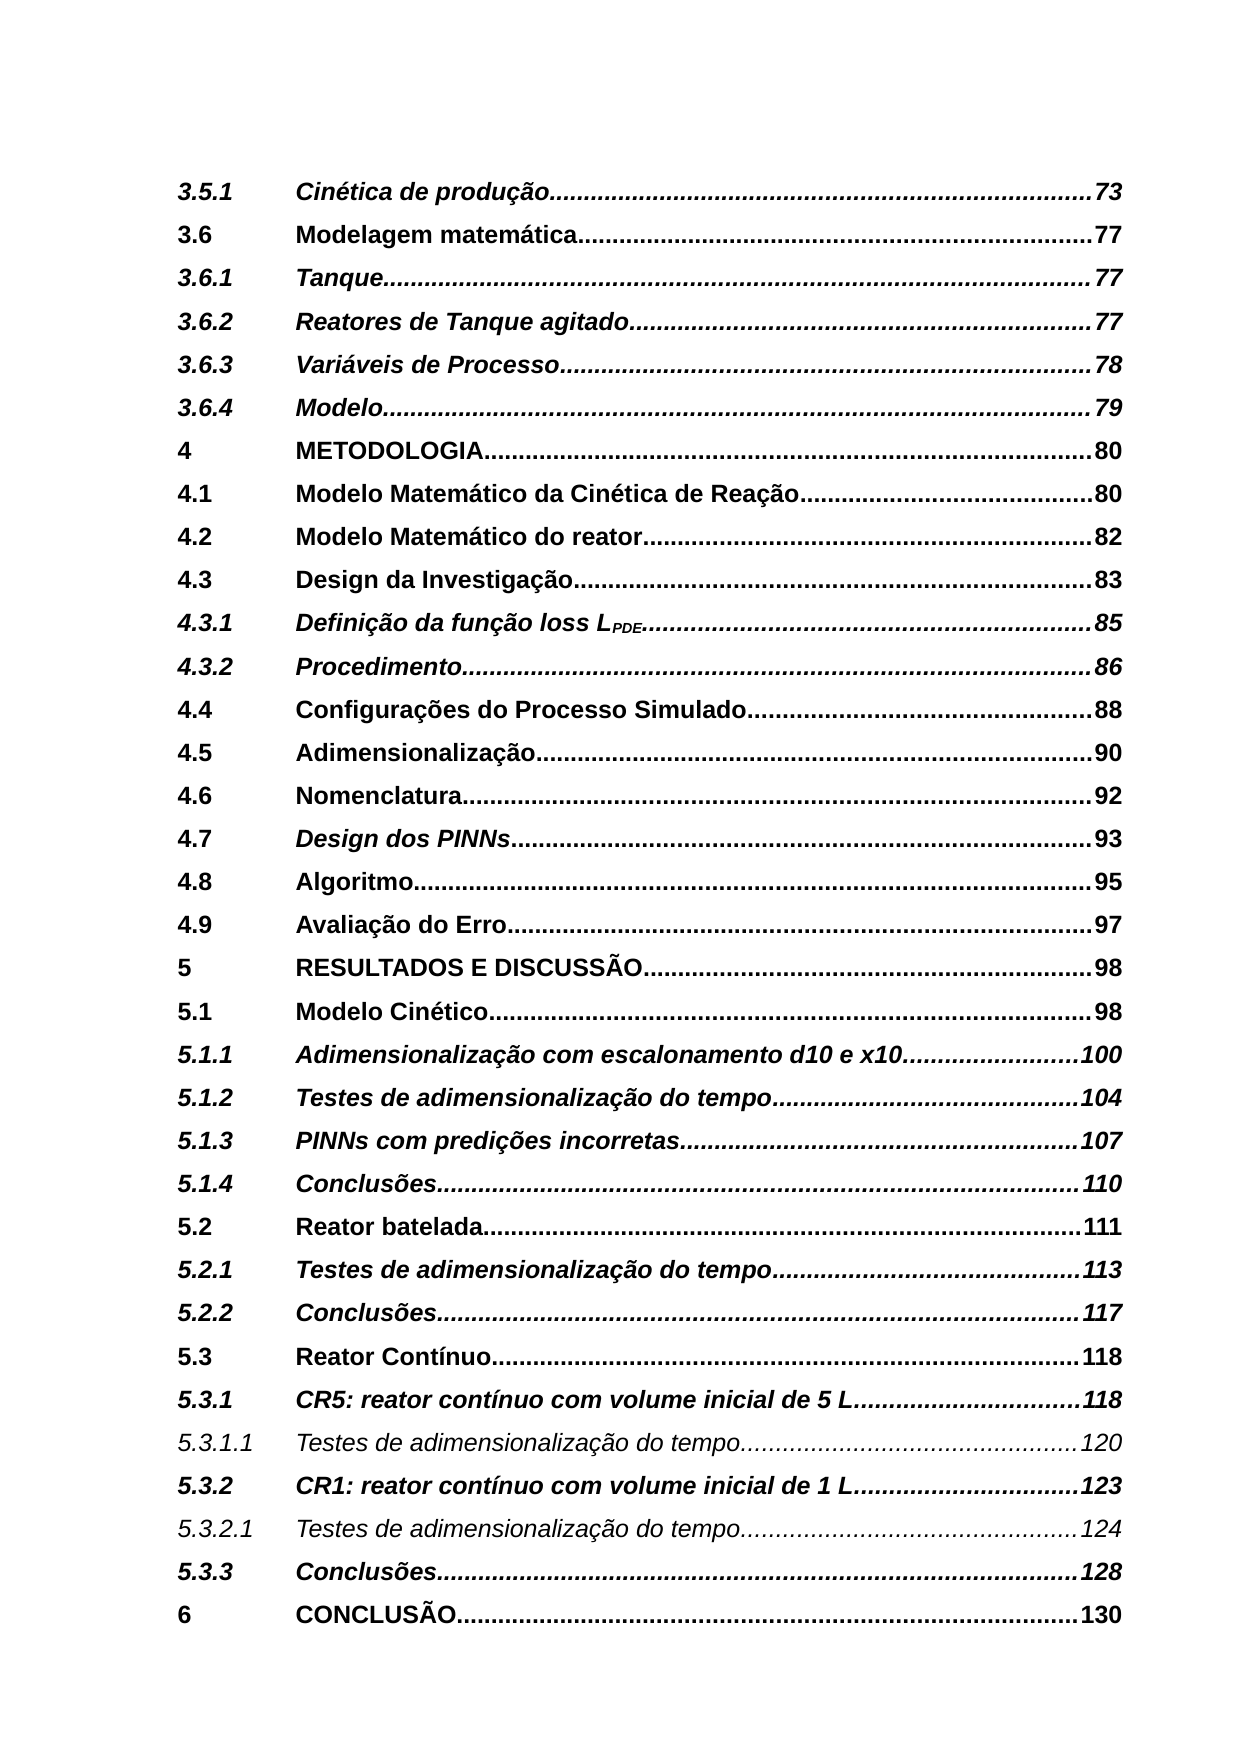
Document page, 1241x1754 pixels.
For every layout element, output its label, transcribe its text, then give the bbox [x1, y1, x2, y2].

text 4.4 Configurações do Processo Simulado 88 [177, 695, 1122, 723]
text 5.3.2 CR1: reator contínuo com volume inicial de 1 L 123 [177, 1471, 1122, 1500]
text 3.6 Modelagem matemática 77 [177, 220, 1122, 249]
text 3.6.3 Variáveis de Processo 78 [177, 350, 1122, 378]
text 4.5 Adimensionalização 90 [177, 738, 1122, 767]
text 5 RESULTADOS E DISCUSSÃO 98 [177, 953, 1122, 982]
text 5.3 Reator Contínuo 118 [177, 1342, 1122, 1370]
text 3.5.1 Cinética de produção 73 [177, 177, 1122, 206]
text 4.8 Algoritmo 95 [177, 867, 1122, 896]
text 4.2 Modelo Matemático do reator 82 [177, 522, 1122, 551]
text 4.1 Modelo Matemático da Cinética de Reação 80 [177, 479, 1122, 508]
text 5.1.1 Adimensionalização com escalonamento d10 e x10 100 [177, 1040, 1122, 1068]
text 6 Conclusão 130 [177, 1600, 1122, 1629]
text 5.3.1.1 Testes de adimensionalização do tempo 120 [177, 1428, 1122, 1457]
text 5.2 Reator batelada 111 [177, 1212, 1122, 1241]
text 5.3.2.1 Testes de adimensionalização do tempo 124 [177, 1514, 1122, 1543]
text 4.3 Design da Investigação 83 [177, 565, 1122, 594]
text 4.3.2 Procedimento 86 [177, 652, 1122, 680]
text 5.1.4 Conclusões 110 [177, 1169, 1122, 1198]
text 5.1.2 Testes de adimensionalização do tempo 104 [177, 1083, 1122, 1112]
text 5.3.1 CR5: reator contínuo com volume inicial de 5 L 118 [177, 1385, 1122, 1413]
text 5.3.3 Conclusões 128 [177, 1557, 1122, 1586]
text 4.6 Nomenclatura 92 [177, 781, 1122, 810]
text 3.6.4 Modelo 79 [177, 393, 1122, 422]
text 4.3.1 Definição da função loss LPDE 85 [177, 608, 1122, 637]
text 4.7 Design dos PINNs 93 [177, 824, 1122, 853]
text 3.6.1 Tanque 77 [177, 263, 1122, 292]
text 5.1.3 PINNs com predições incorretas 107 [177, 1126, 1122, 1155]
text 4 Metodologia 80 [177, 436, 1122, 465]
text 5.2.2 Conclusões 117 [177, 1298, 1122, 1327]
text 4.9 Avaliação do Erro 97 [177, 910, 1122, 939]
text 5.2.1 Testes de adimensionalização do tempo 113 [177, 1255, 1122, 1284]
text 5.1 Modelo Cinético 98 [177, 997, 1122, 1025]
text 3.6.2 Reatores de Tanque agitado 77 [177, 307, 1122, 335]
